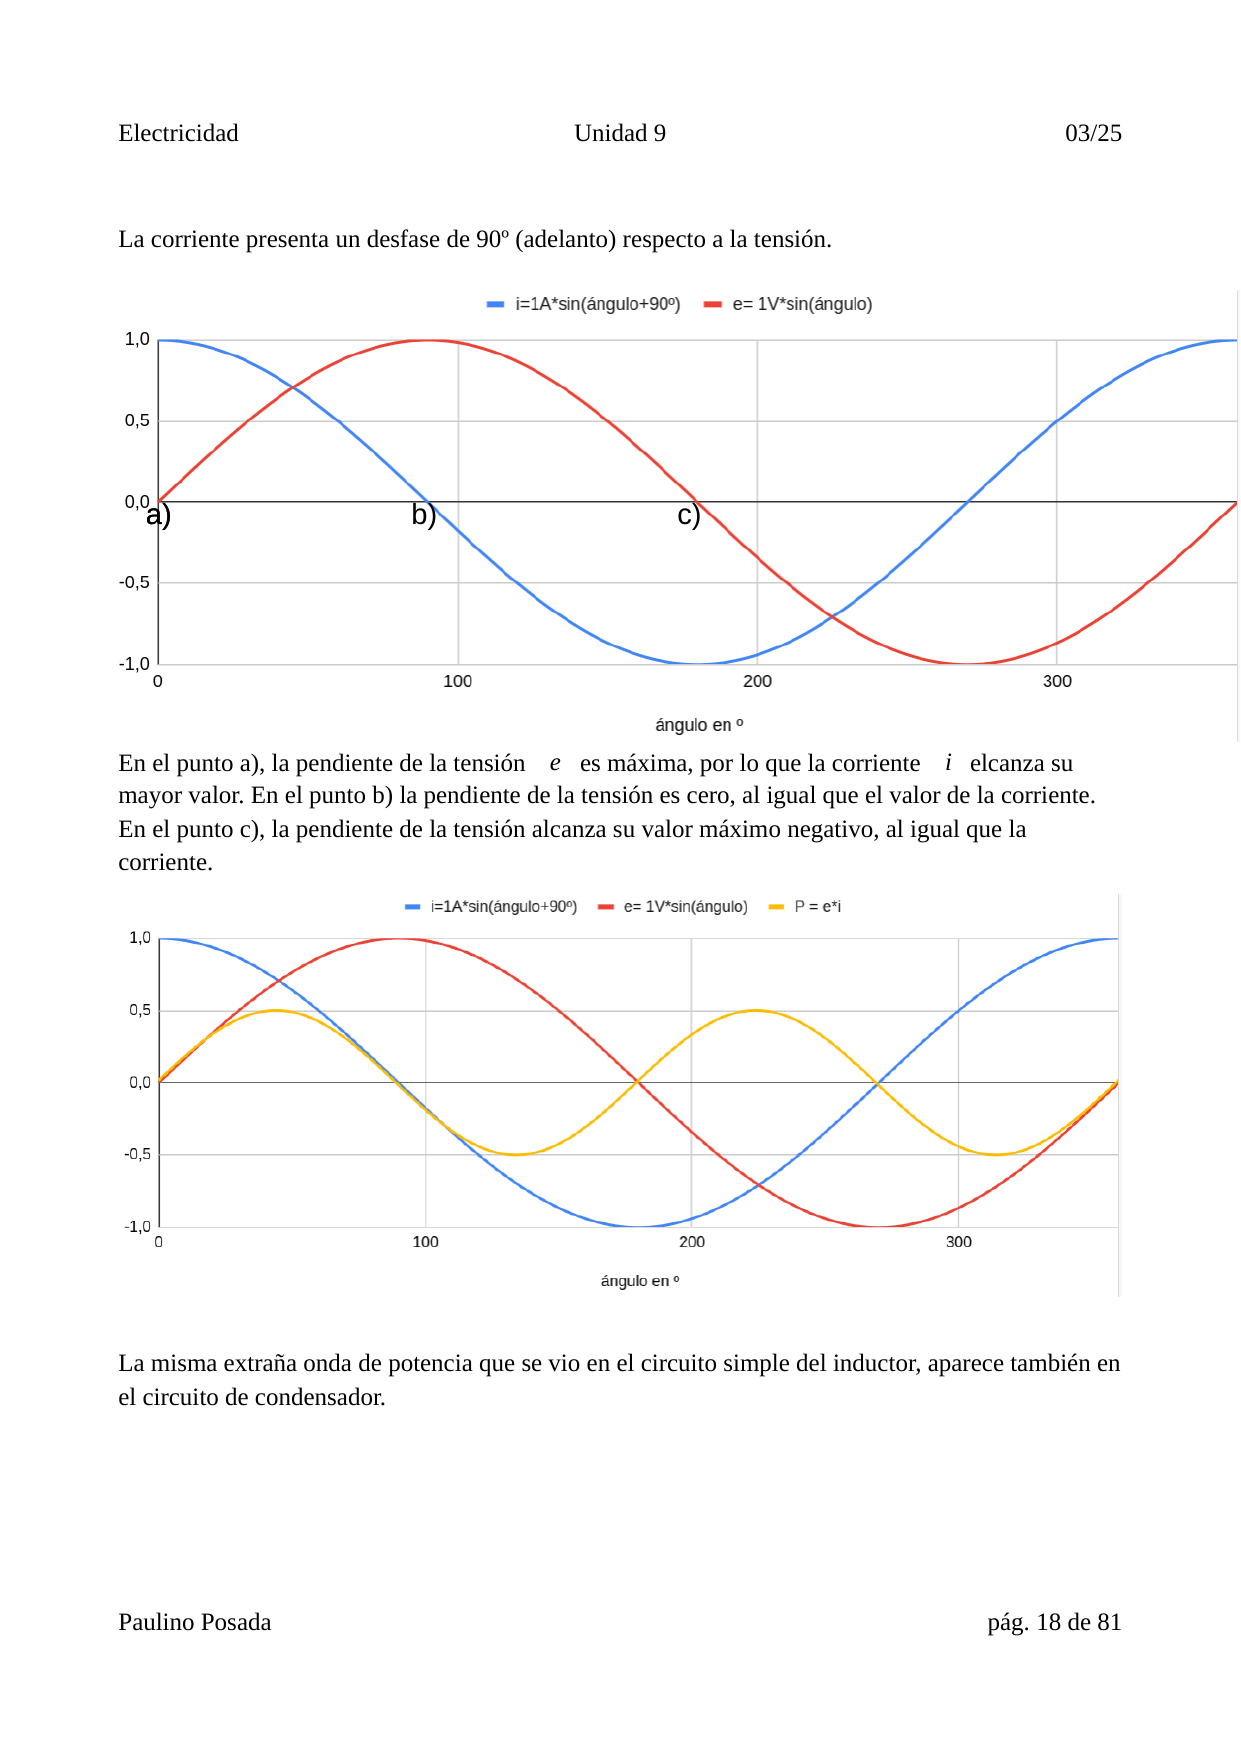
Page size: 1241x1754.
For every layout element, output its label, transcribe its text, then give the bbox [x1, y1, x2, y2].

text La misma extraña onda de potencia que se vio en el circuito simple del inductor, aparece también en el circuito de condensador. [118, 1348, 1122, 1410]
picture [118, 290, 1241, 742]
text En el punto a), la pendiente de la tensión es máxima, por lo que la corriente elcanza su mayor valor. En el punto b) la pendiente de la tensión es cero, al igual que el valor de la corriente. En el punto c), la pendiente de la tensión alcanza su valor máximo negativo, al igual que la corriente. [118, 748, 1122, 875]
text La corriente presenta un desfase de 90º (adelanto) respecto a la tensión. [118, 224, 1122, 253]
picture [118, 894, 1123, 1297]
